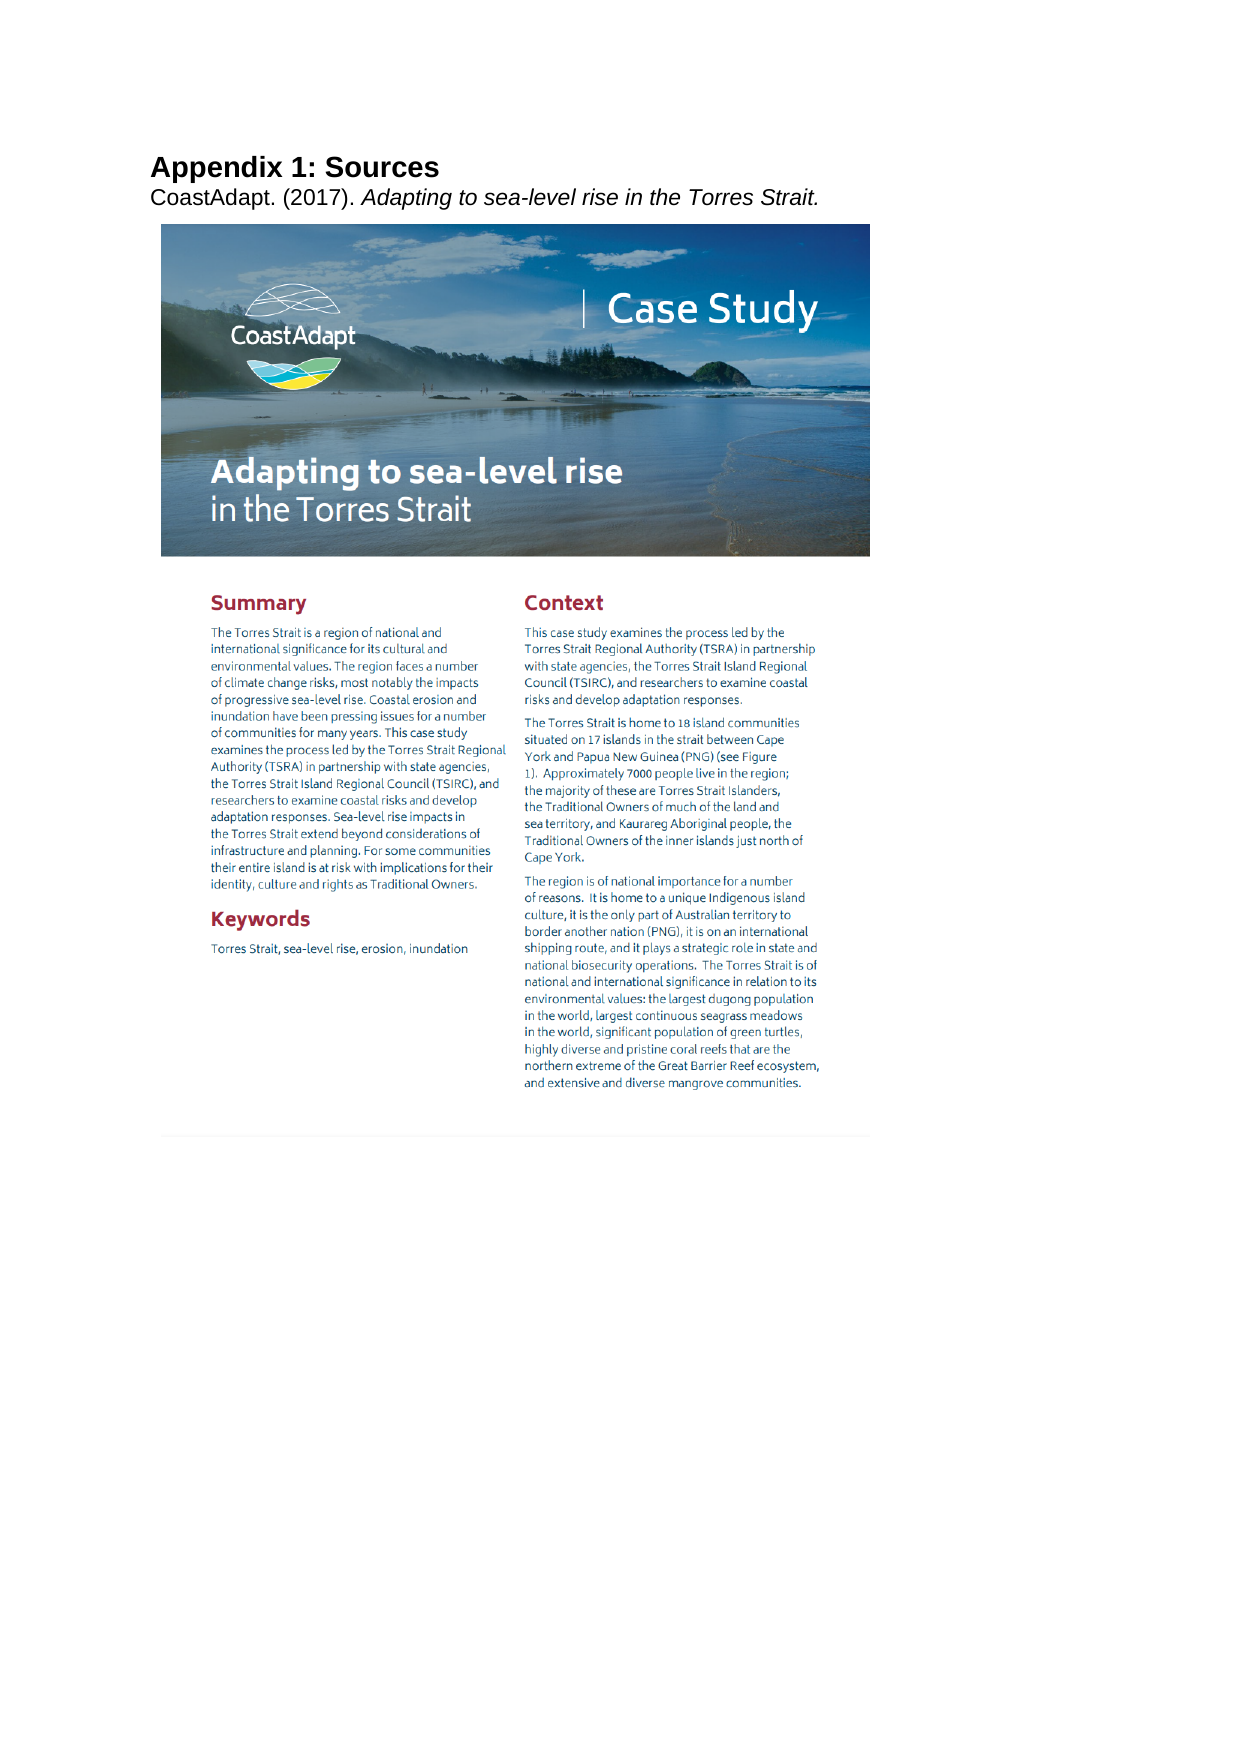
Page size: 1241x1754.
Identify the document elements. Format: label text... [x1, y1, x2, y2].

subtitle Appendix 1: Sources [150, 150, 1090, 183]
text CoastAdapt. (2017). Adapting to sea-level rise in the Torres Strait. [150, 183, 1090, 210]
picture [161, 224, 870, 1137]
